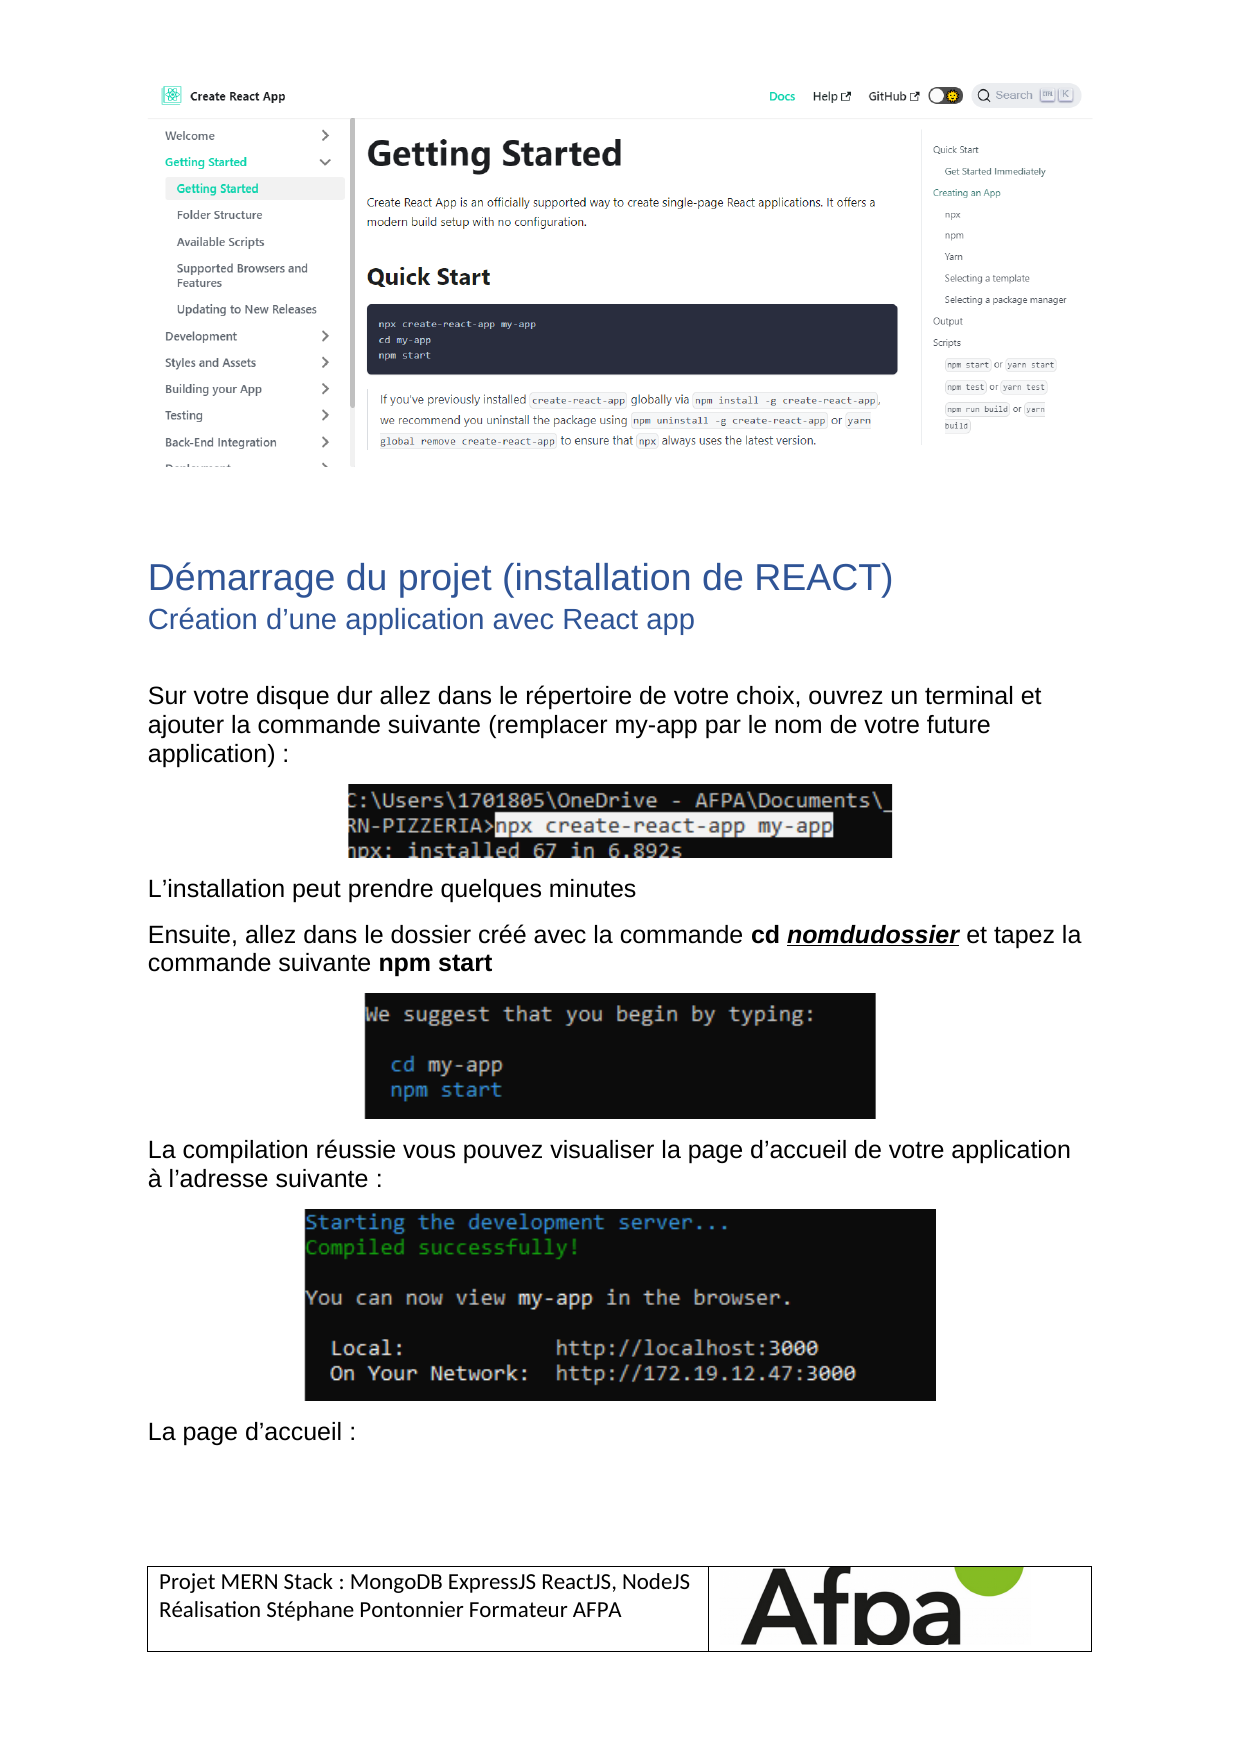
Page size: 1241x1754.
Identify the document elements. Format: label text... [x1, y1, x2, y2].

text L’installation peut prendre quelques minutes [148, 874, 1093, 903]
text Sur votre disque dur allez dans le répertoire de votre choix, ouvrez un terminal et ajouter la commande suivante (remplacer my-app par le nom de votre future application) : [148, 681, 1093, 767]
text La compilation réussie vous pouvez visualiser la page d’accueil de votre application à l’adresse suivante : [148, 1136, 1093, 1193]
text Ensuite, allez dans le dossier créé avec la commande cd nomdudossier et tapez la commande suivante npm start [148, 920, 1093, 977]
subtitle Création d’une application avec React app [148, 602, 1093, 636]
subtitle Démarrage du projet (installation de REACT) [148, 555, 1093, 598]
text La page d’accueil : [148, 1417, 1093, 1446]
